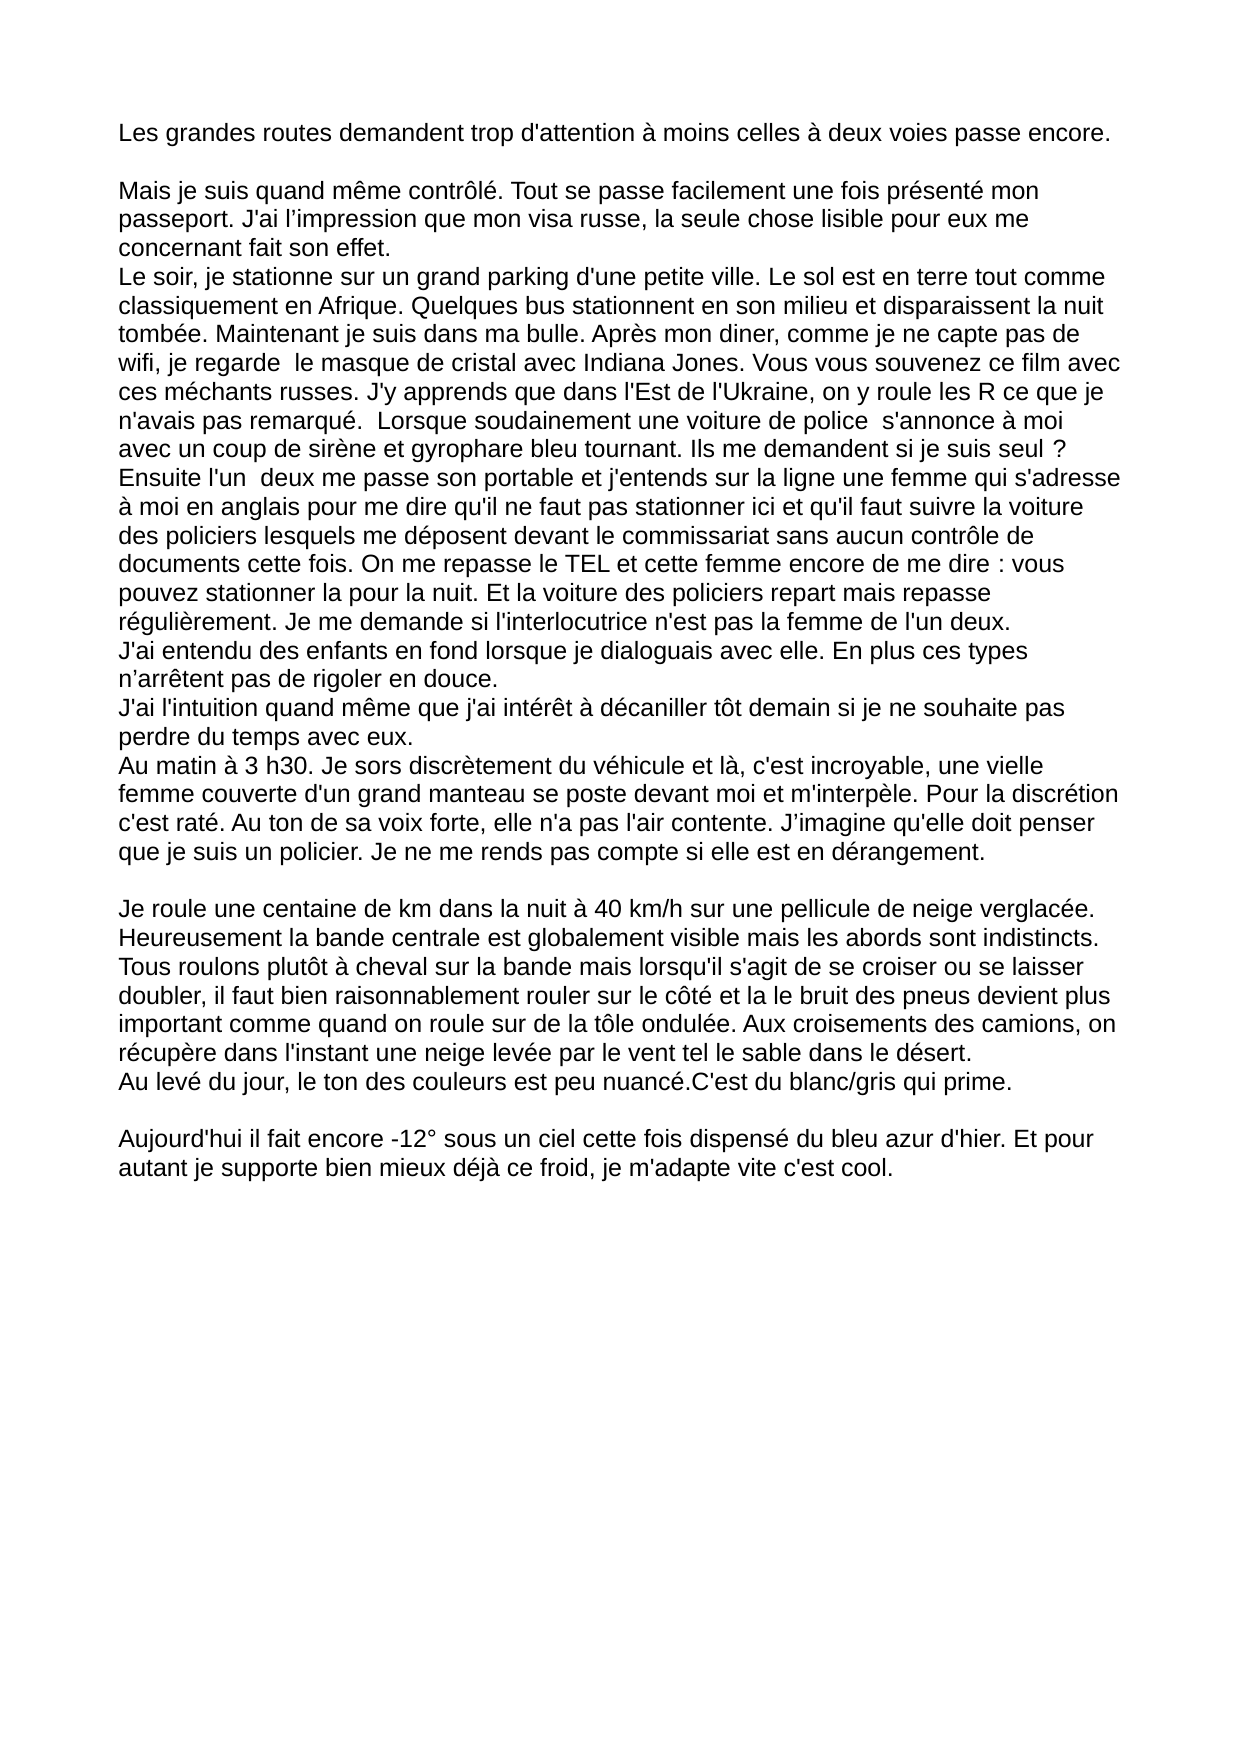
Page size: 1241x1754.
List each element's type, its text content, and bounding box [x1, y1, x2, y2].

text J'ai entendu des enfants en fond lorsque je dialoguais avec elle. En plus ces types n’arrêtent pas de rigoler en douce. [118, 636, 1122, 693]
text Mais je suis quand même contrôlé. Tout se passe facilement une fois présenté mon passeport. J'ai l’impression que mon visa russe, la seule chose lisible pour eux me concernant fait son effet. Le soir, je stationne sur un grand parking d'une petite ville. Le sol est en terre tout comme classiquement en Afrique. Quelques bus stationnent en son milieu et disparaissent la nuit tombée. Maintenant je suis dans ma bulle. Après mon diner, comme je ne capte pas de wifi, je regarde le masque de cristal avec Indiana Jones. Vous vous souvenez ce film avec ces méchants russes. J'y apprends que dans l'Est de l'Ukraine, on y roule les R ce que je n'avais pas remarqué. Lorsque soudainement une voiture de police s'annonce à moi avec un coup de sirène et gyrophare bleu tournant. Ils me demandent si je suis seul ? Ensuite l'un deux me passe son portable et j'entends sur la ligne une femme qui s'adresse à moi en anglais pour me dire qu'il ne faut pas stationner ici et qu'il faut suivre la voiture des policiers lesquels me déposent devant le commissariat sans aucun contrôle de documents cette fois. On me repasse le TEL et cette femme encore de me dire : vous pouvez stationner la pour la nuit. Et la voiture des policiers repart mais repasse régulièrement. Je me demande si l'interlocutrice n'est pas la femme de l'un deux. [118, 147, 1122, 636]
text Je roule une centaine de km dans la nuit à 40 km/h sur une pellicule de neige verglacée. Heureusement la bande centrale est globalement visible mais les abords sont indistincts. Tous roulons plutôt à cheval sur la bande mais lorsqu'il s'agit de se croiser ou se laisser doubler, il faut bien raisonnablement rouler sur le côté et la le bruit des pneus devient plus important comme quand on roule sur de la tôle ondulée. Aux croisements des camions, on récupère dans l'instant une neige levée par le vent tel le sable dans le désert. Au levé du jour, le ton des couleurs est peu nuancé.C'est du blanc/gris qui prime. [118, 866, 1122, 1096]
text Au matin à 3 h30. Je sors discrètement du véhicule et là, c'est incroyable, une vielle femme couverte d'un grand manteau se poste devant moi et m'interpèle. Pour la discrétion c'est raté. Au ton de sa voix forte, elle n'a pas l'air contente. J’imagine qu'elle doit penser que je suis un policier. Je ne me rends pas compte si elle est en dérangement. [118, 751, 1122, 866]
text Les grandes routes demandent trop d'attention à moins celles à deux voies passe encore. [118, 118, 1122, 147]
text J'ai l'intuition quand même que j'ai intérêt à décaniller tôt demain si je ne souhaite pas perdre du temps avec eux. [118, 693, 1122, 751]
text Aujourd'hui il fait encore -12° sous un ciel cette fois dispensé du bleu azur d'hier. Et pour autant je supporte bien mieux déjà ce froid, je m'adapte vite c'est cool. [118, 1124, 1122, 1182]
